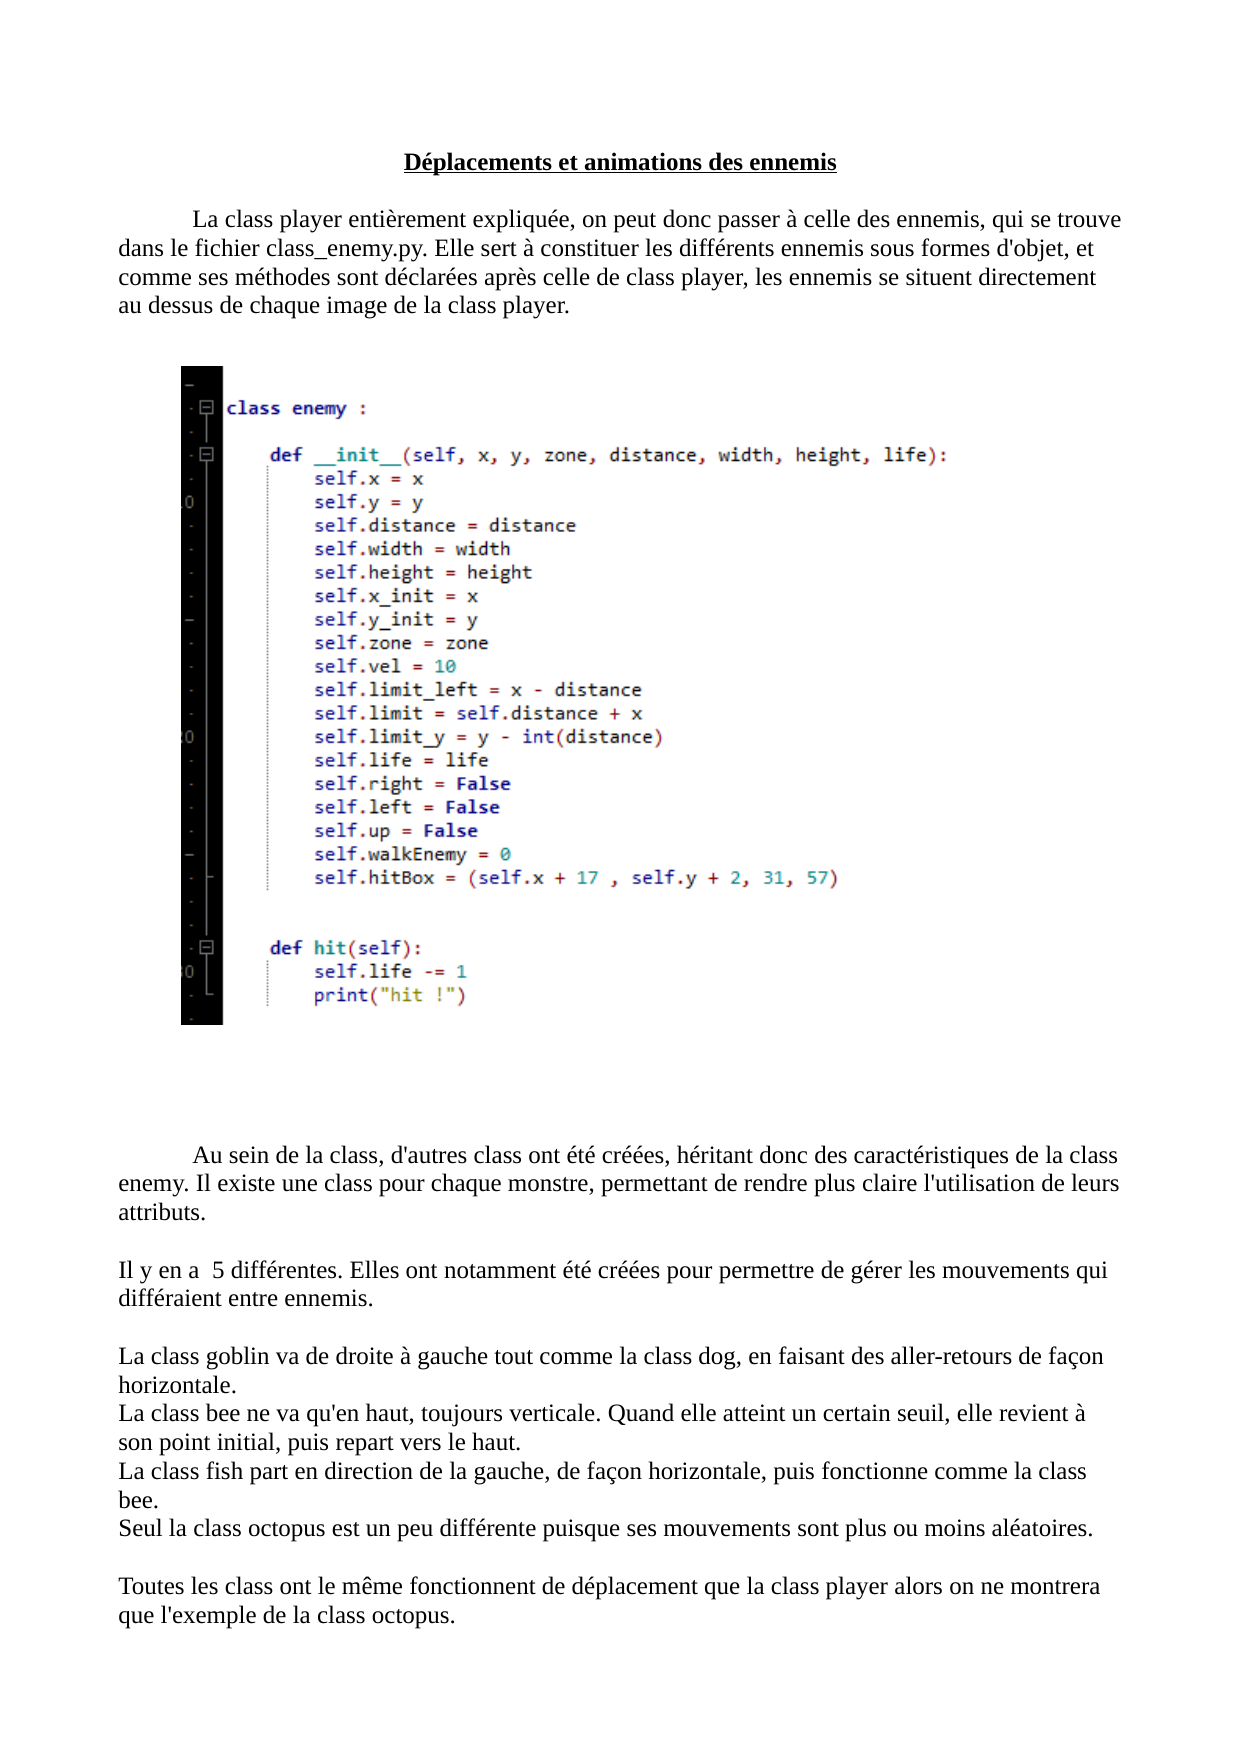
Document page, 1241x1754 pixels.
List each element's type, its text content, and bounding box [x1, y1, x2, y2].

text Au sein de la class, d'autres class ont été créées, héritant donc des caractéristiques de la class enemy. Il existe une class pour chaque monstre, permettant de rendre plus claire l'utilisation de leurs attributs. [118, 1140, 1122, 1226]
picture [181, 366, 960, 1025]
text Seul la class octopus est un peu différente puisque ses mouvements sont plus ou moins aléatoires. [118, 1513, 1122, 1542]
text La class goblin va de droite à gauche tout comme la class dog, en faisant des aller-retours de façon horizontale. [118, 1341, 1122, 1398]
text Toutes les class ont le même fonctionnent de déplacement que la class player alors on ne montrera que l'exemple de la class octopus. [118, 1571, 1122, 1628]
text Déplacements et animations des ennemis [118, 147, 1122, 176]
text La class player entièrement expliquée, on peut donc passer à celle des ennemis, qui se trouve dans le fichier class_enemy.py. Elle sert à constituer les différents ennemis sous formes d'objet, et comme ses méthodes sont déclarées après celle de class player, les ennemis se situent directement au dessus de chaque image de la class player. [118, 204, 1122, 319]
text Il y en a 5 différentes. Elles ont notamment été créées pour permettre de gérer les mouvements qui différaient entre ennemis. [118, 1255, 1122, 1312]
text La class bee ne va qu'en haut, toujours verticale. Quand elle atteint un certain seuil, elle revient à son point initial, puis repart vers le haut. [118, 1398, 1122, 1456]
text La class fish part en direction de la gauche, de façon horizontale, puis fonctionne comme la class bee. [118, 1456, 1122, 1513]
